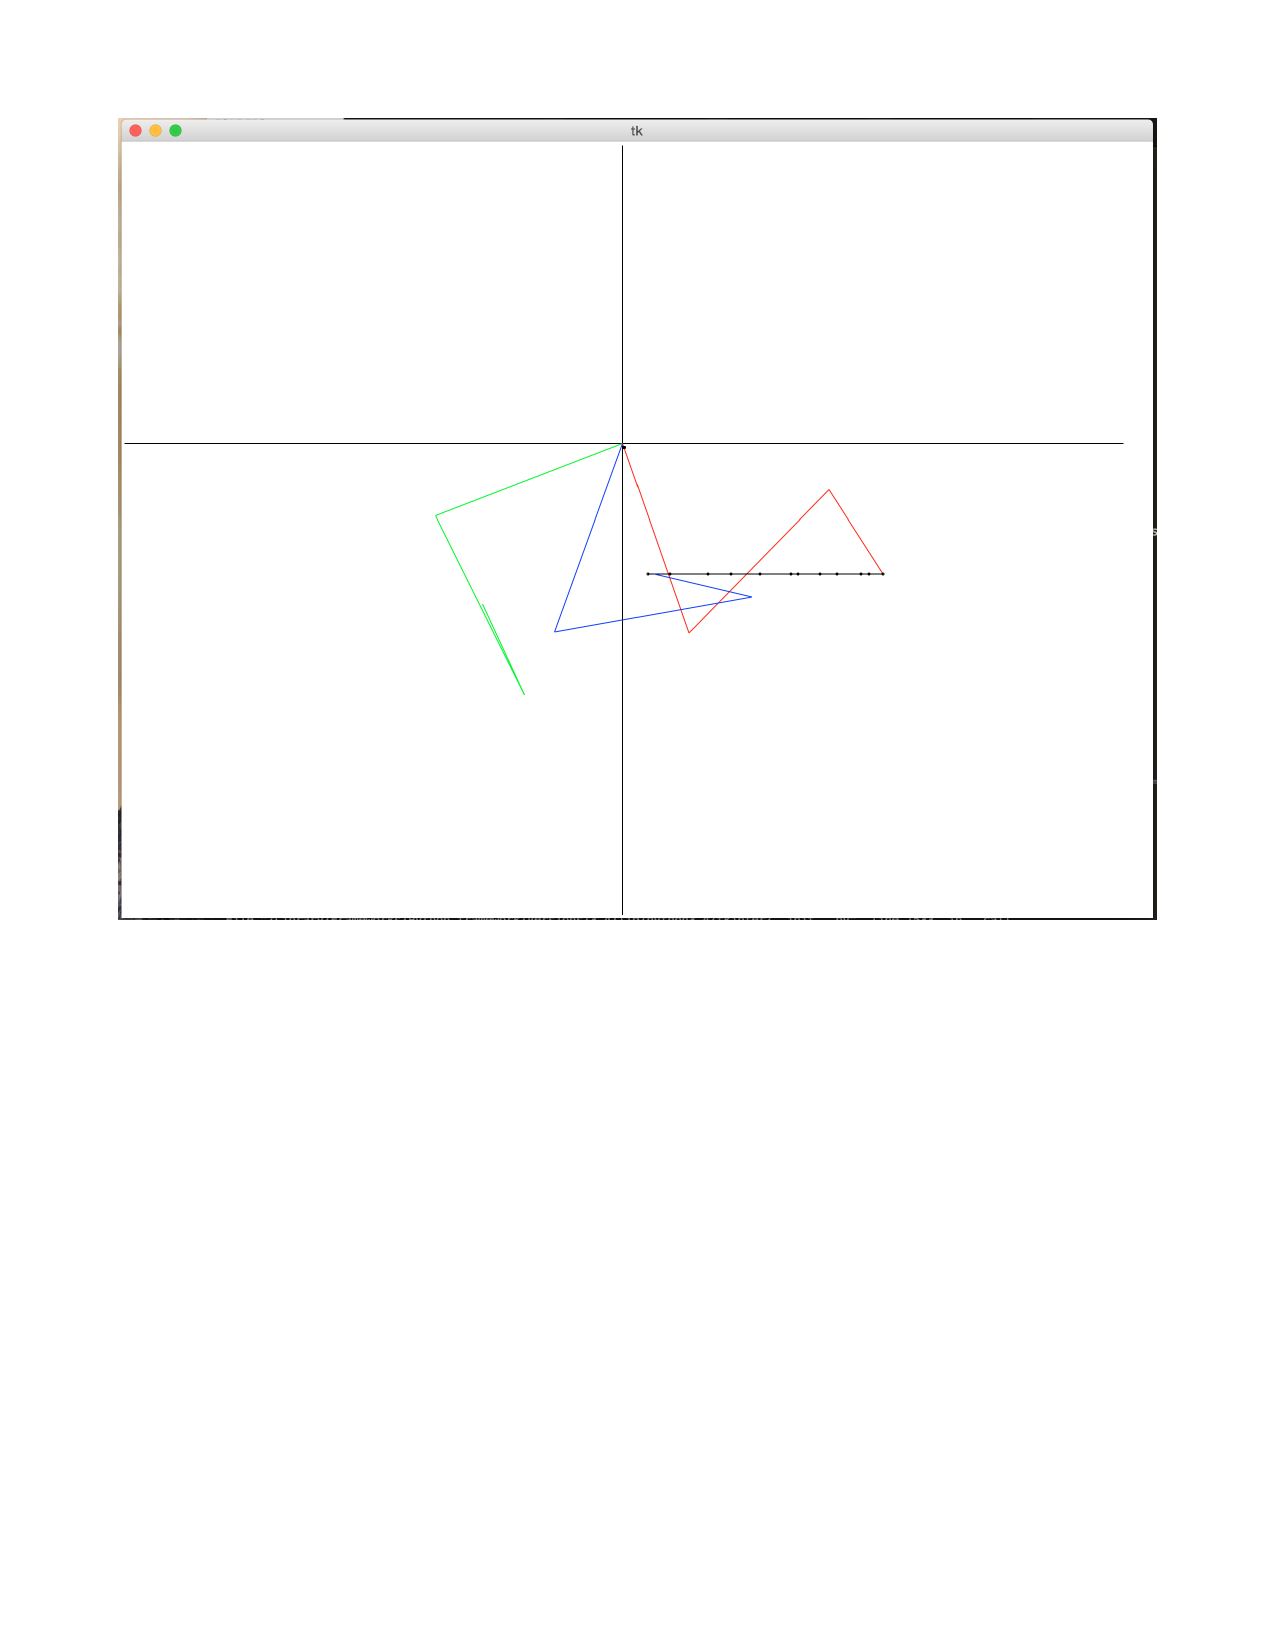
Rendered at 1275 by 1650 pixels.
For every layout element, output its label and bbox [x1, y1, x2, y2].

picture [118, 118, 1157, 920]
